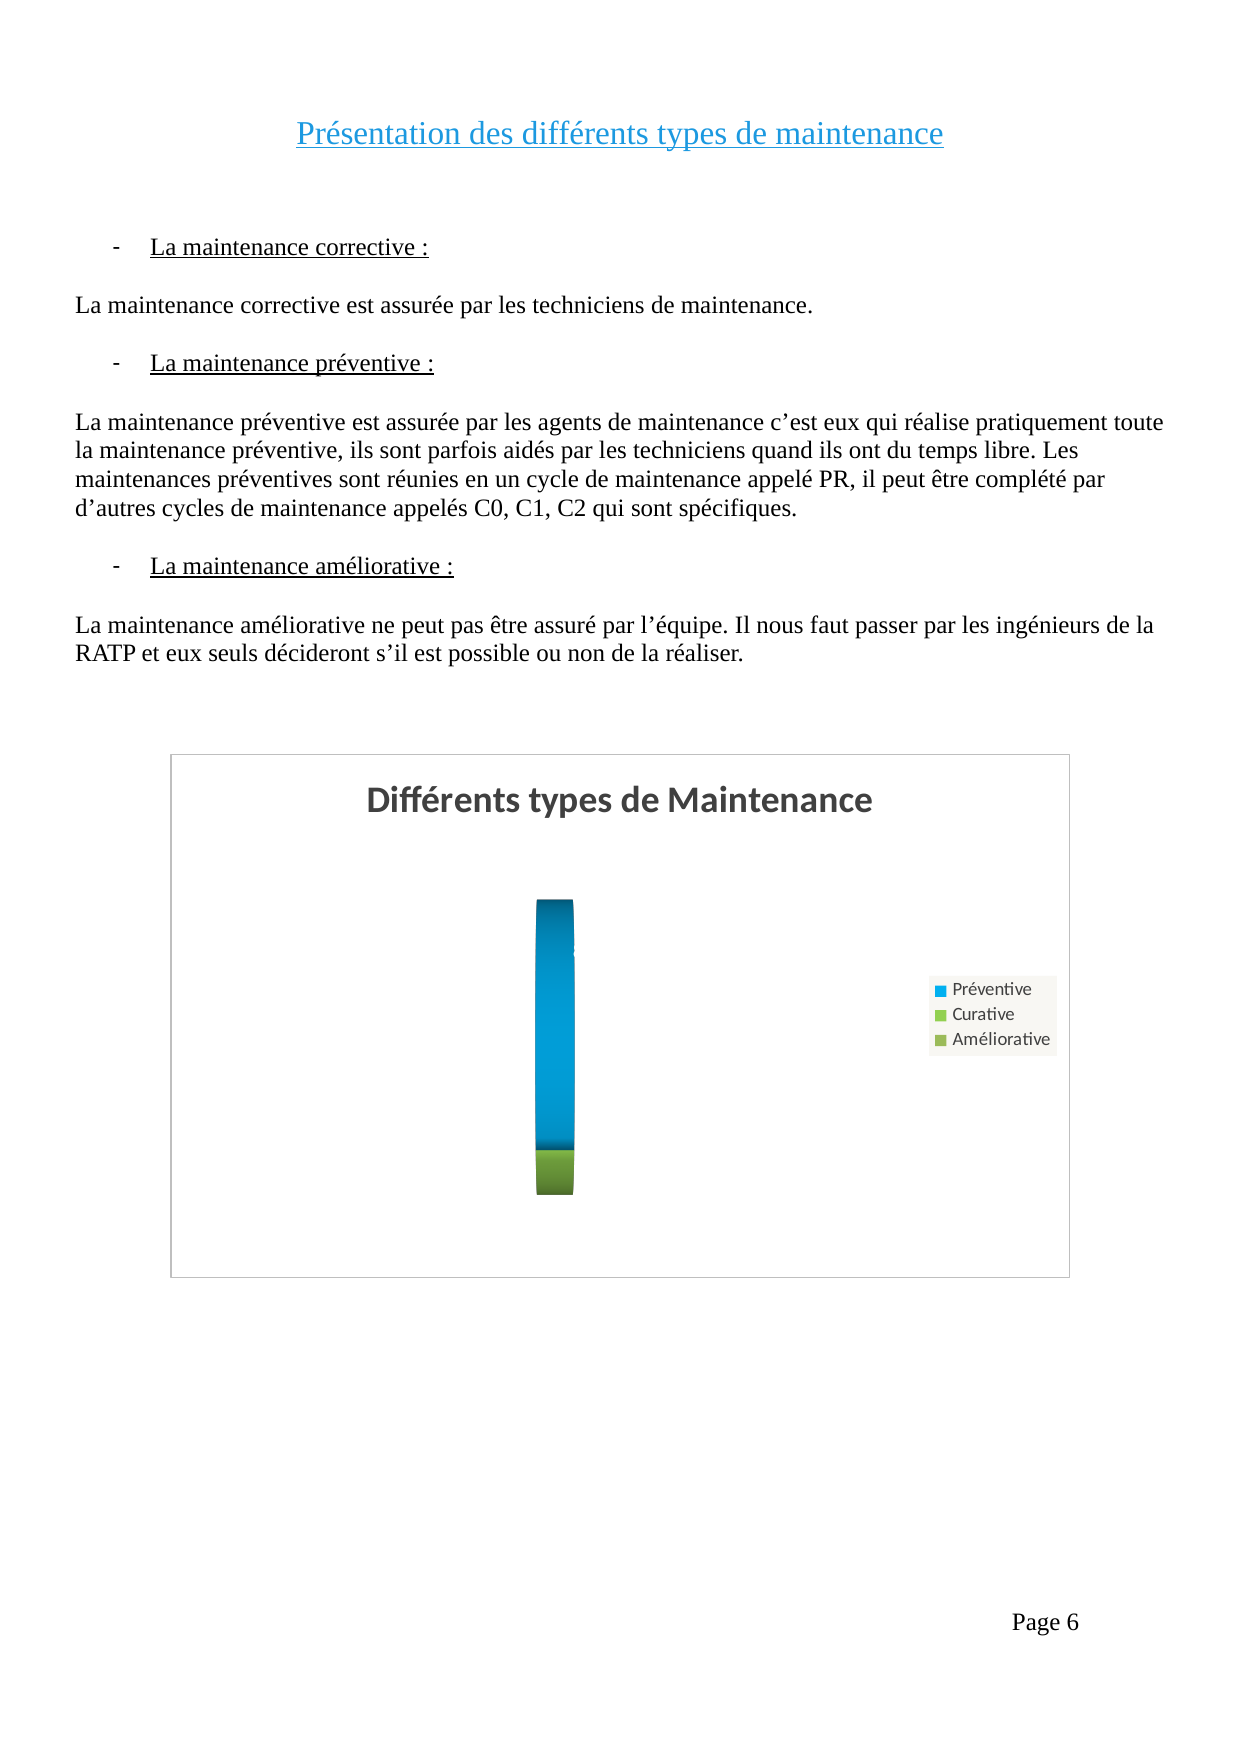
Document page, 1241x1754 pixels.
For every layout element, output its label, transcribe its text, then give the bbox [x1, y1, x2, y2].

text La maintenance préventive est assurée par les agents de maintenance c’est eux qui réalise pratiquement toute la maintenance préventive, ils sont parfois aidés par les techniciens quand ils ont du temps libre. Les maintenances préventives sont réunies en un cycle de maintenance appelé PR, il peut être complété par d’autres cycles de maintenance appelés C0, C1, C2 qui sont spécifiques. [75, 407, 1165, 522]
text La maintenance améliorative ne peut pas être assuré par l’équipe. Il nous faut passer par les ingénieurs de la RATP et eux seuls décideront s’il est possible ou non de la réaliser. [75, 610, 1165, 667]
list La maintenance corrective : [112, 231, 1165, 261]
list La maintenance préventive : [112, 347, 1165, 378]
text La maintenance corrective est assurée par les techniciens de maintenance. [75, 290, 1165, 319]
list La maintenance améliorative : [112, 551, 1165, 581]
text Présentation des différents types de maintenance [75, 113, 1165, 152]
